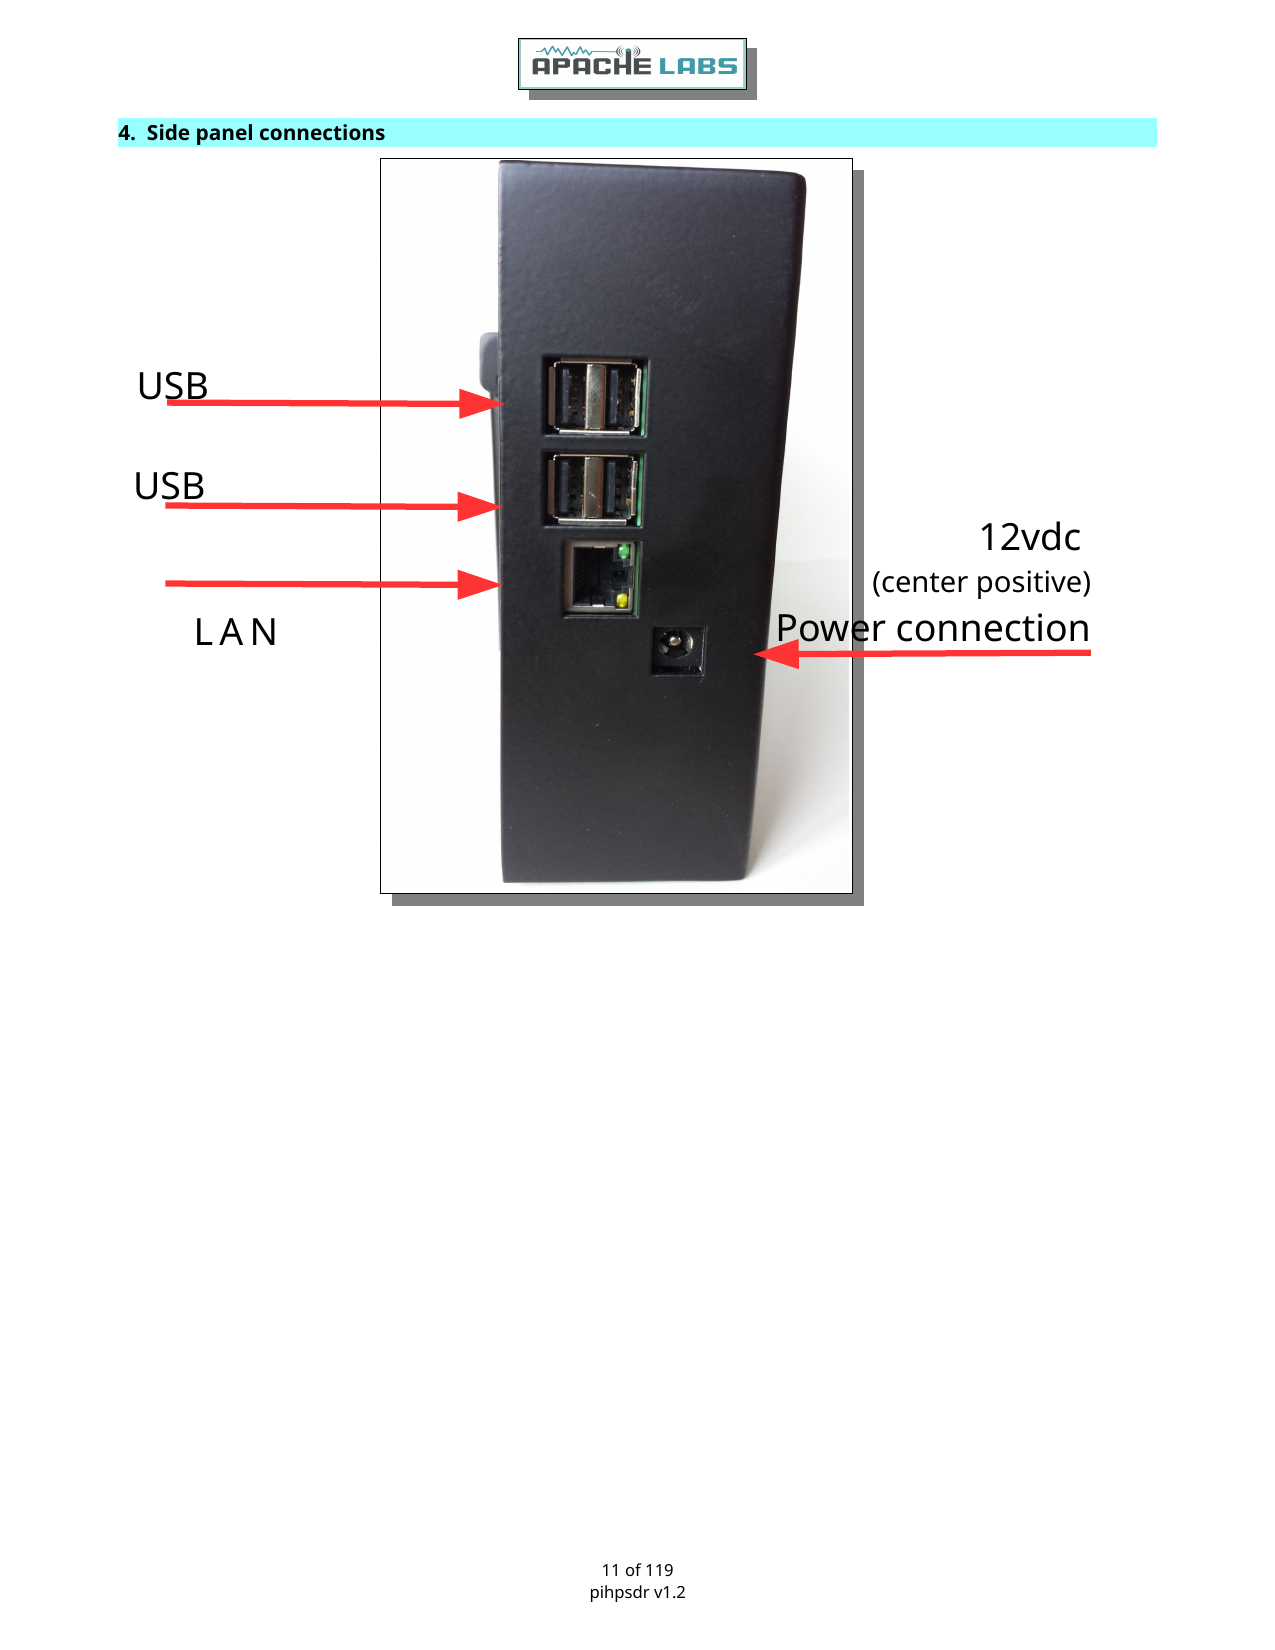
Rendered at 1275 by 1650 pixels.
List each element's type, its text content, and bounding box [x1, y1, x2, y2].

picture [521, 40, 744, 87]
subtitle 4. Side panel connections [385, 118, 1157, 147]
picture [382, 160, 850, 891]
